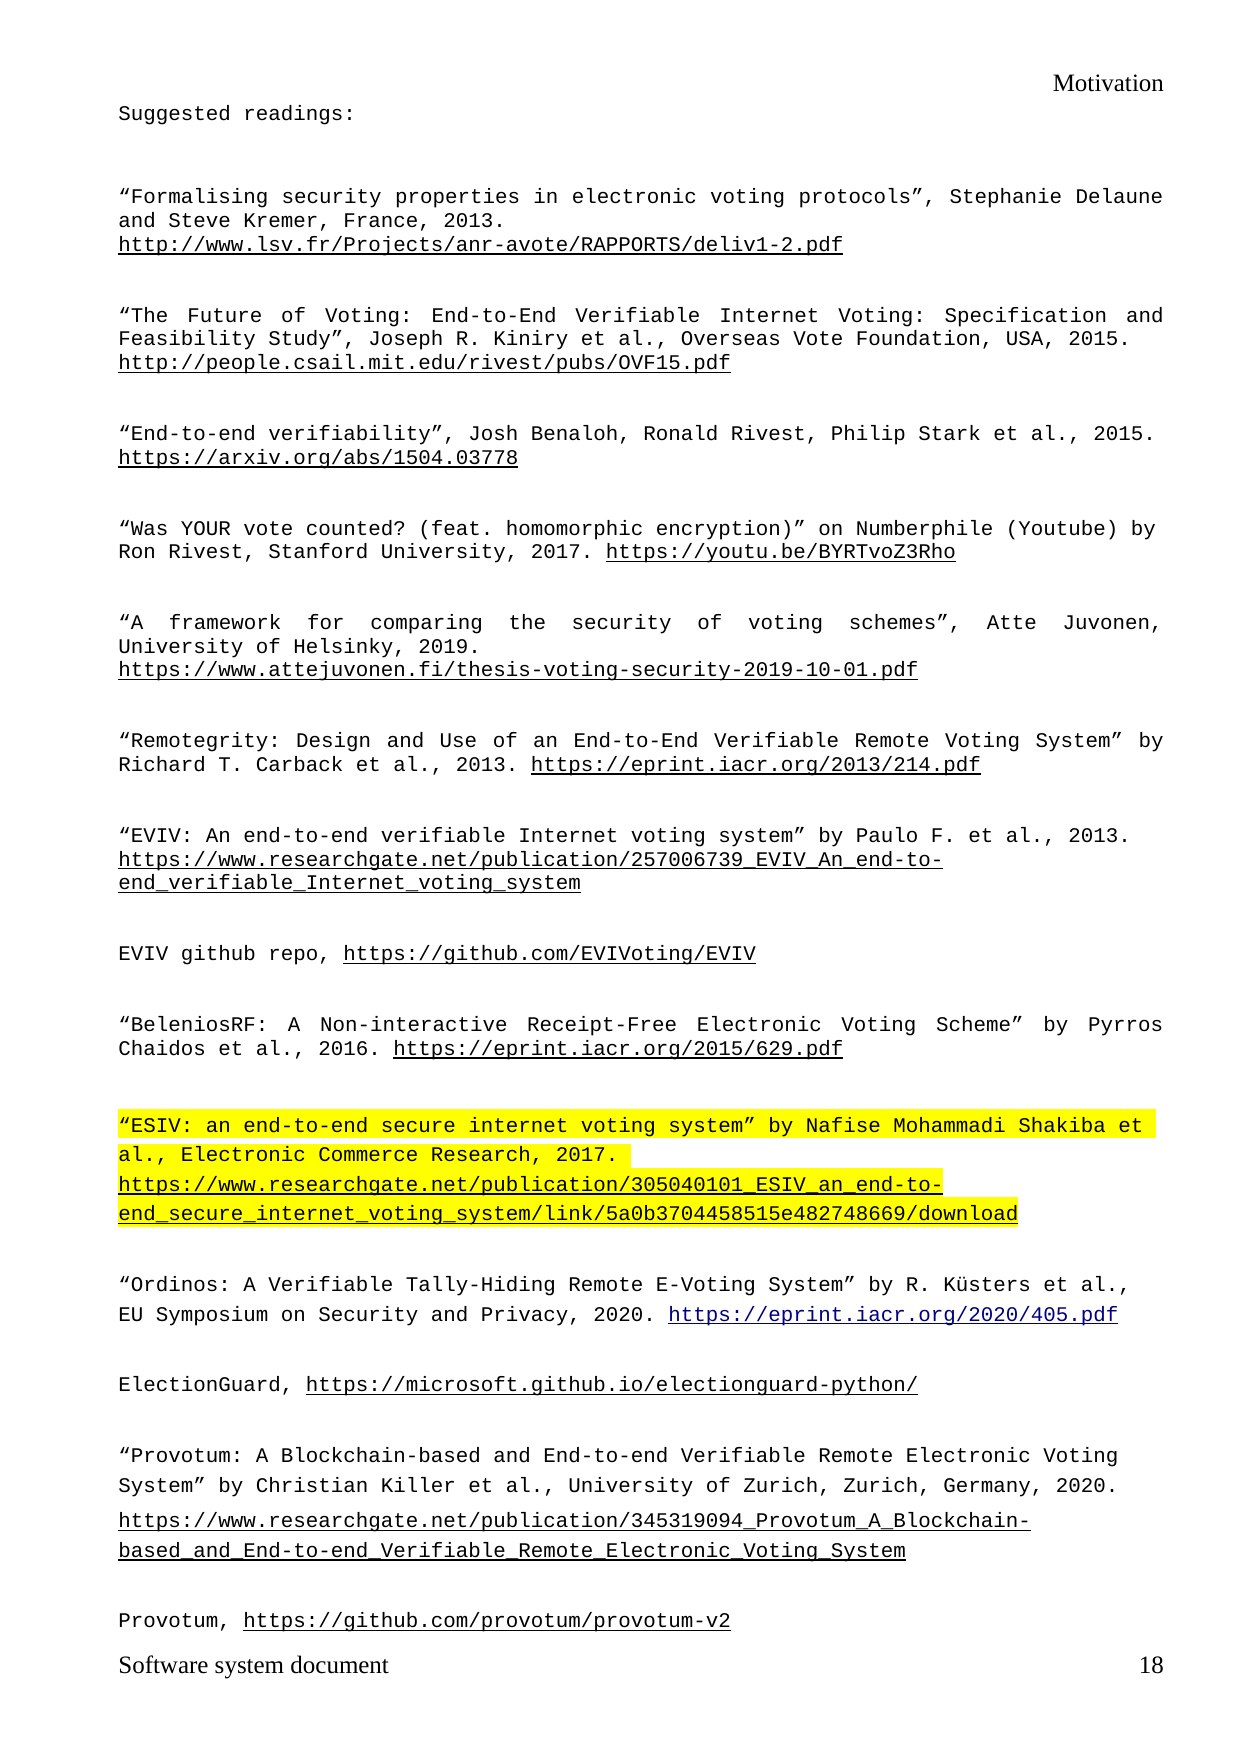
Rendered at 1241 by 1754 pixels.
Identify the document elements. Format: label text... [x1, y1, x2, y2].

text “Formalising security properties in electronic voting protocols”, Stephanie Delaune and Steve Kremer, France, 2013. [118, 187, 1164, 234]
text https://www.researchgate.net/publication/345319094_Provotum_A_Blockchain-based_and_End-to-end_Verifiable_Remote_Electronic_Voting_System [118, 1504, 1164, 1563]
text “ESIV: an end-to-end secure internet voting system” by Nafise Mohammadi Shakiba et al., Electronic Commerce Research, 2017. https://www.researchgate.net/publication/305040101_ESIV_an_end-to-end_secure_internet_voting_system/link/5a0b3704458515e482748669/download [118, 1109, 1164, 1227]
text “Provotum: A Blockchain-based and End-to-end Verifiable Remote Electronic Voting System” by Christian Killer et al., University of Zurich, Zurich, Germany, 2020. [118, 1439, 1164, 1498]
text “A framework for comparing the security of voting schemes”, Atte Juvonen, University of Helsinky, 2019. [118, 612, 1164, 659]
text “Remotegrity: Design and Use of an End-to-End Verifiable Remote Voting System” by Richard T. Carback et al., 2013. https://eprint.iacr.org/2013/214.pdf [118, 730, 1164, 778]
text https://arxiv.org/abs/1504.03778 [118, 447, 1164, 470]
text EVIV github repo, https://github.com/EVIVoting/EVIV [118, 943, 1164, 967]
text Suggested readings: [118, 103, 1164, 127]
text “End-to-end verifiability”, Josh Benaloh, Ronald Rivest, Philip Stark et al., 2015. [118, 423, 1164, 447]
text Provotum, https://github.com/provotum/provotum-v2 [118, 1604, 1164, 1634]
text “BeleniosRF: A Non-interactive Receipt-Free Electronic Voting Scheme” by Pyrros Chaidos et al., 2016. https://eprint.iacr.org/2015/629.pdf [118, 1014, 1164, 1061]
text “Was YOUR vote counted? (feat. homomorphic encryption)” on Numberphile (Youtube) by Ron Rivest, Stanford University, 2017. https://youtu.be/BYRTvoZ3Rho [118, 518, 1164, 565]
text http://people.csail.mit.edu/rivest/pubs/OVF15.pdf [118, 352, 1164, 376]
text “The Future of Voting: End-to-End Verifiable Internet Voting: Specification and Feasibility Study”, Joseph R. Kiniry et al., Overseas Vote Foundation, USA, 2015. [118, 305, 1164, 352]
text ElectionGuard, https://microsoft.github.io/electionguard-python/ [118, 1368, 1164, 1398]
text “Ordinos: A Verifiable Tally-Hiding Remote E-Voting System” by R. Küsters et al., EU Symposium on Security and Privacy, 2020. https://eprint.iacr.org/2020/405.pdf [118, 1268, 1164, 1327]
text http://www.lsv.fr/Projects/anr-avote/RAPPORTS/deliv1-2.pdf [118, 234, 1164, 257]
text https://www.attejuvonen.fi/thesis-voting-security-2019-10-01.pdf [118, 659, 1164, 683]
text “EVIV: An end-to-end verifiable Internet voting system” by Paulo F. et al., 2013. https://www.researchgate.net/publication/257006739_EVIV_An_end-to-end_verifiable_Internet_voting_system [118, 825, 1164, 896]
